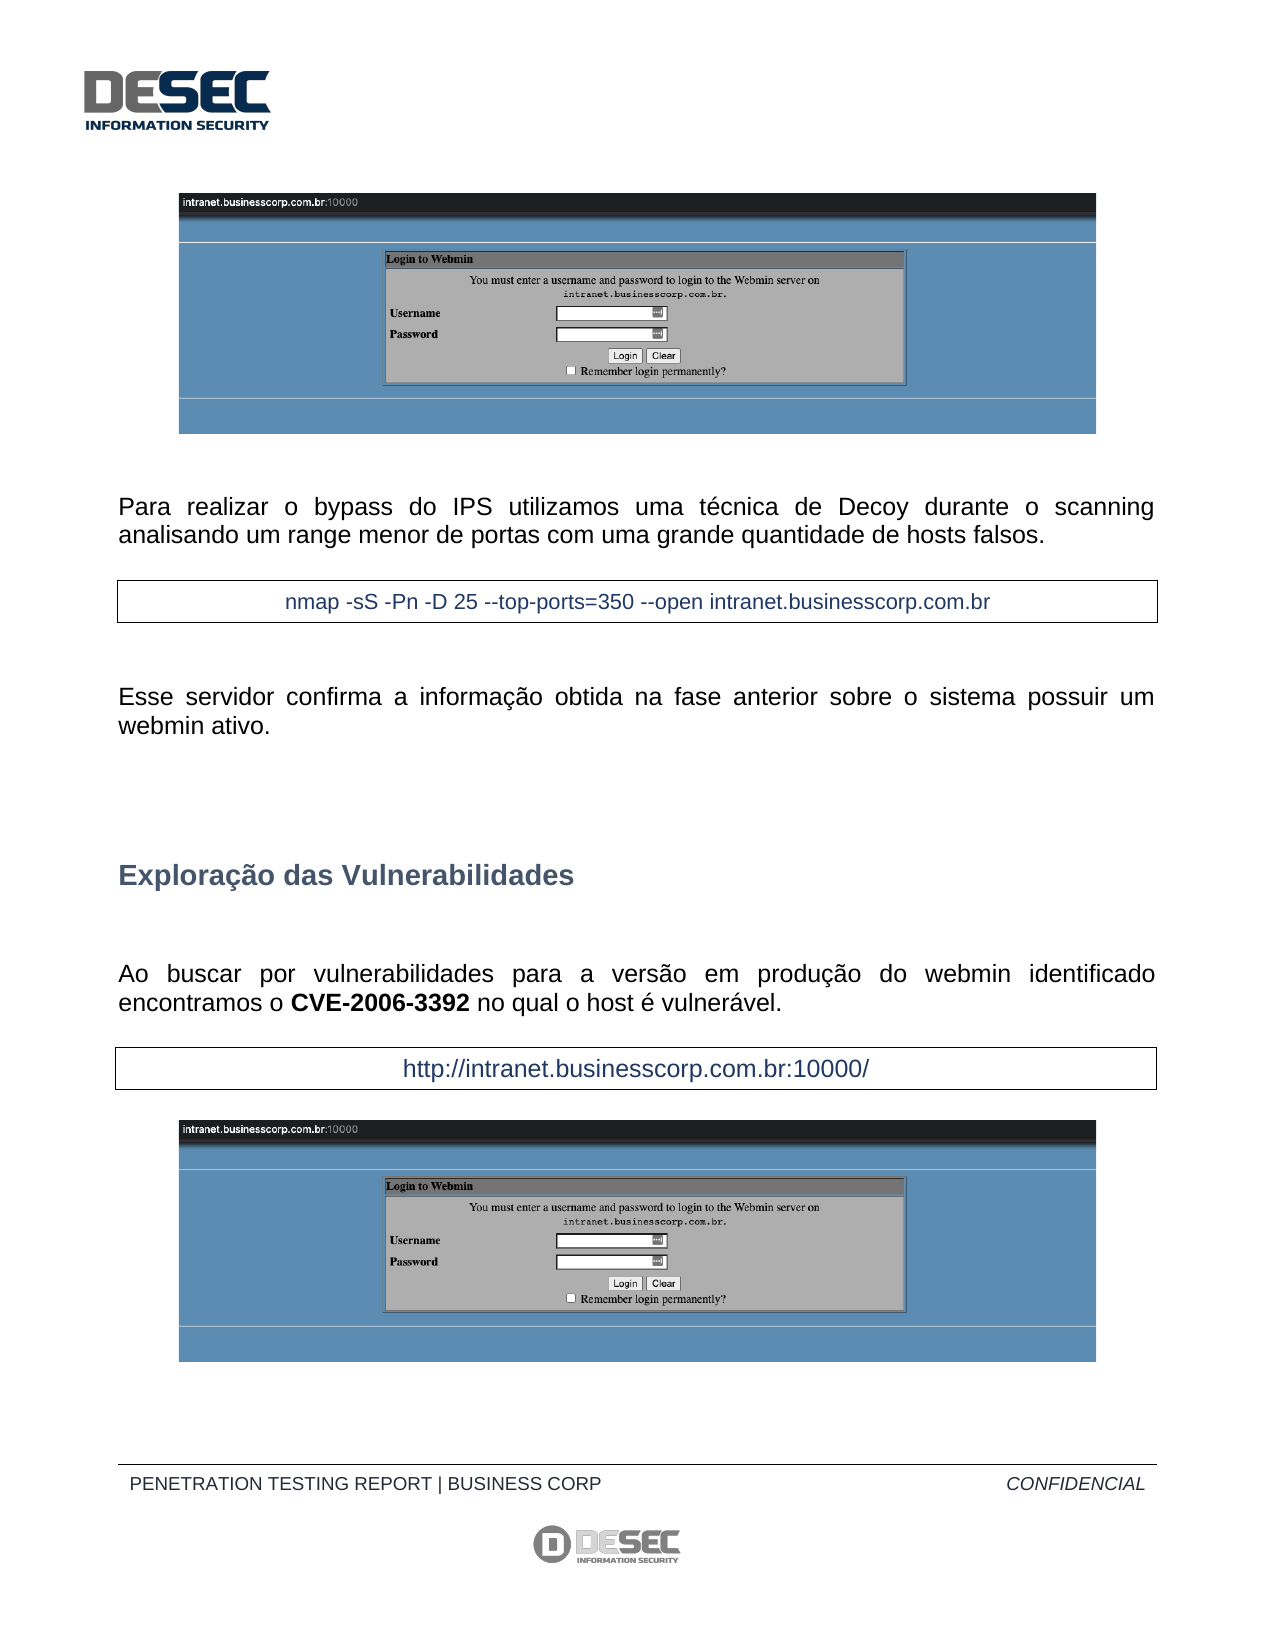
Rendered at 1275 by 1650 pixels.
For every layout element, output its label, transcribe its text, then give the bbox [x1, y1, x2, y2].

text Para realizar o bypass do IPS utilizamos uma técnica de Decoy durante o scanning analisando um range menor de portas com uma grande quantidade de hosts falsos. [118, 492, 1157, 549]
picture [531, 1520, 684, 1568]
text Exploração das Vulnerabilidades [118, 858, 1157, 892]
text Esse servidor confirma a informação obtida na fase anterior sobre o sistema possuir um webmin ativo. [118, 653, 1157, 740]
picture [178, 1120, 1097, 1362]
picture [178, 193, 1097, 434]
text Ao buscar por vulnerabilidades para a versão em produção do webmin identificado encontramos o CVE-2006-3392 no qual o host é vulnerável. [118, 959, 1157, 1016]
table_header nmap -sS -Pn -D 25 --top-ports=350 --open intranet.businesscorp.com.br [118, 581, 1157, 622]
table_header http://intranet.businesscorp.com.br:10000/ [116, 1048, 1156, 1089]
picture [84, 71, 271, 130]
